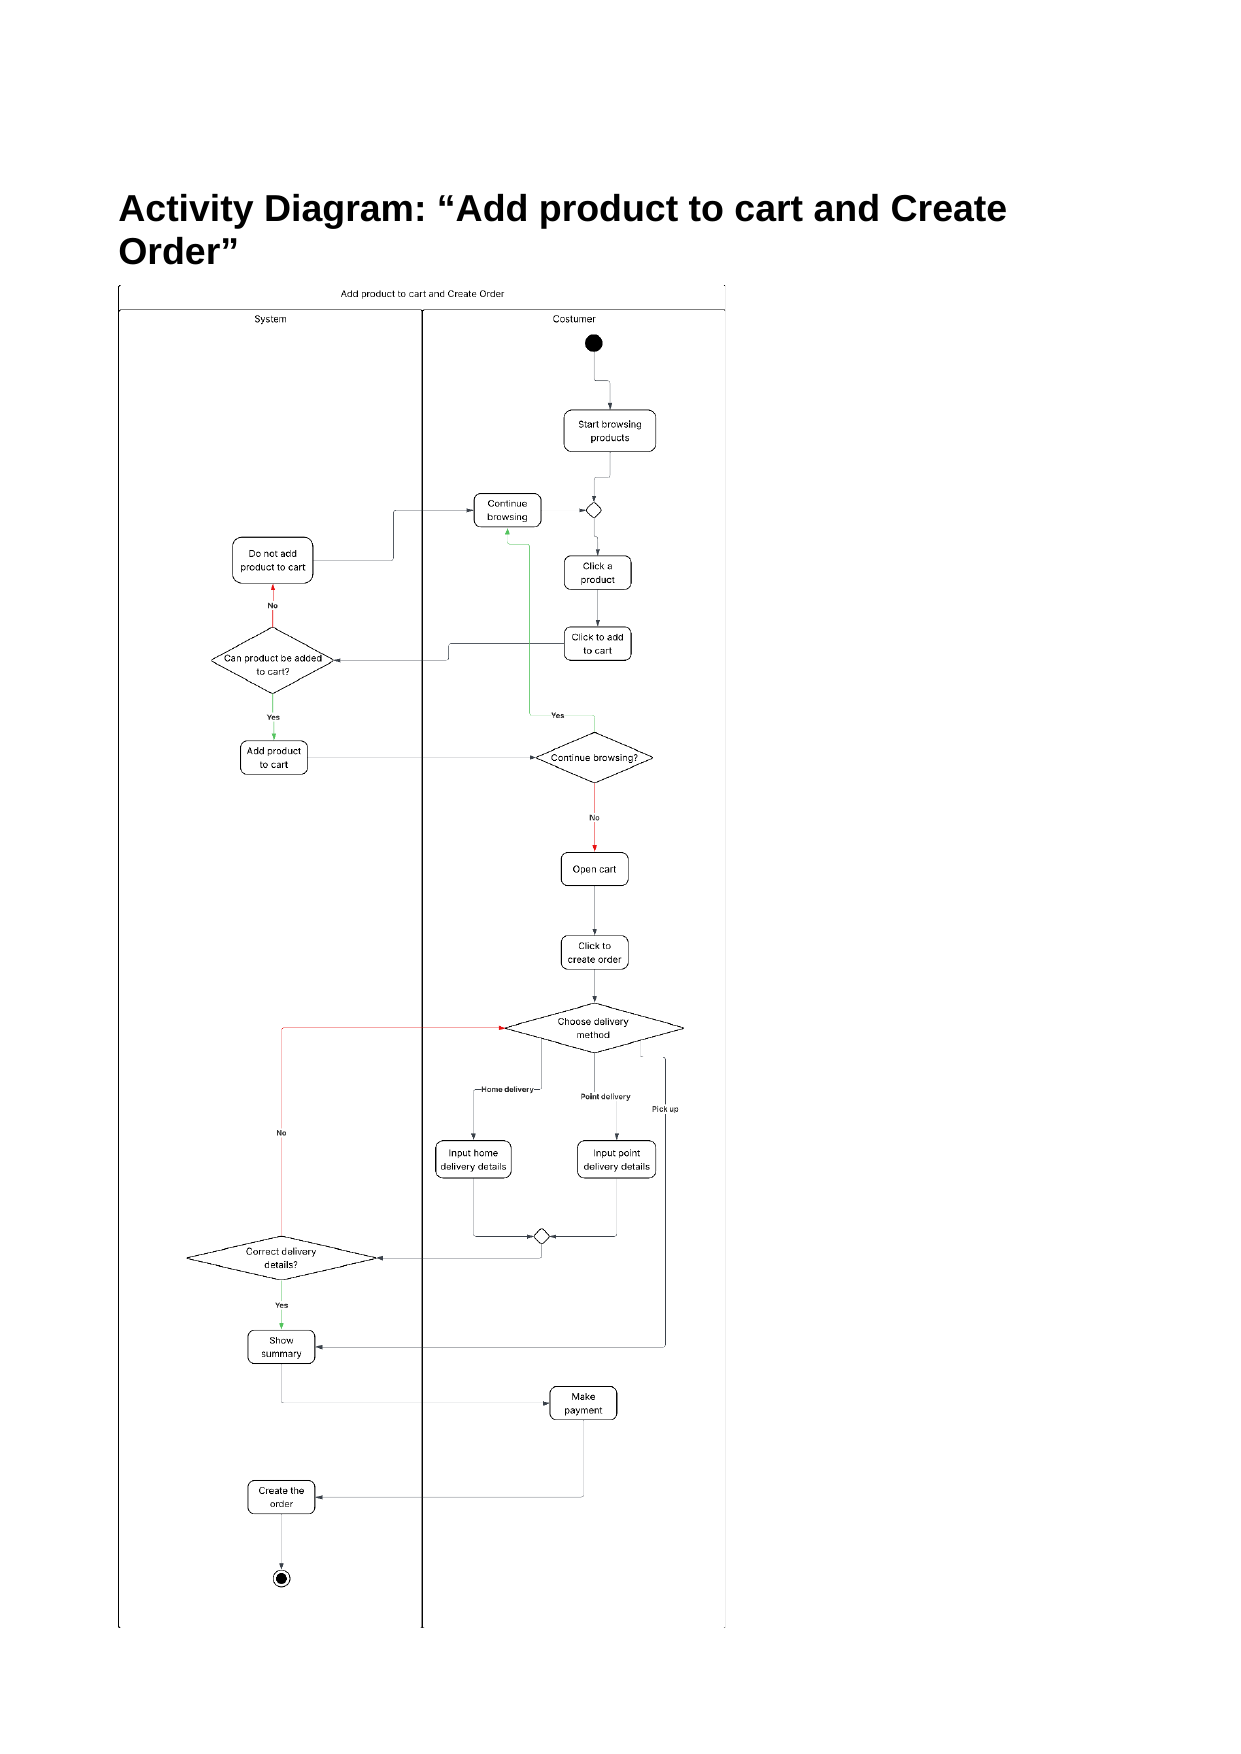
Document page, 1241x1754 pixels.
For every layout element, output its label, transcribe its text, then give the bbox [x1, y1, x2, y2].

subtitle Activity Diagram: “Add product to cart and Create Order” [118, 186, 1122, 272]
picture [118, 285, 726, 1628]
